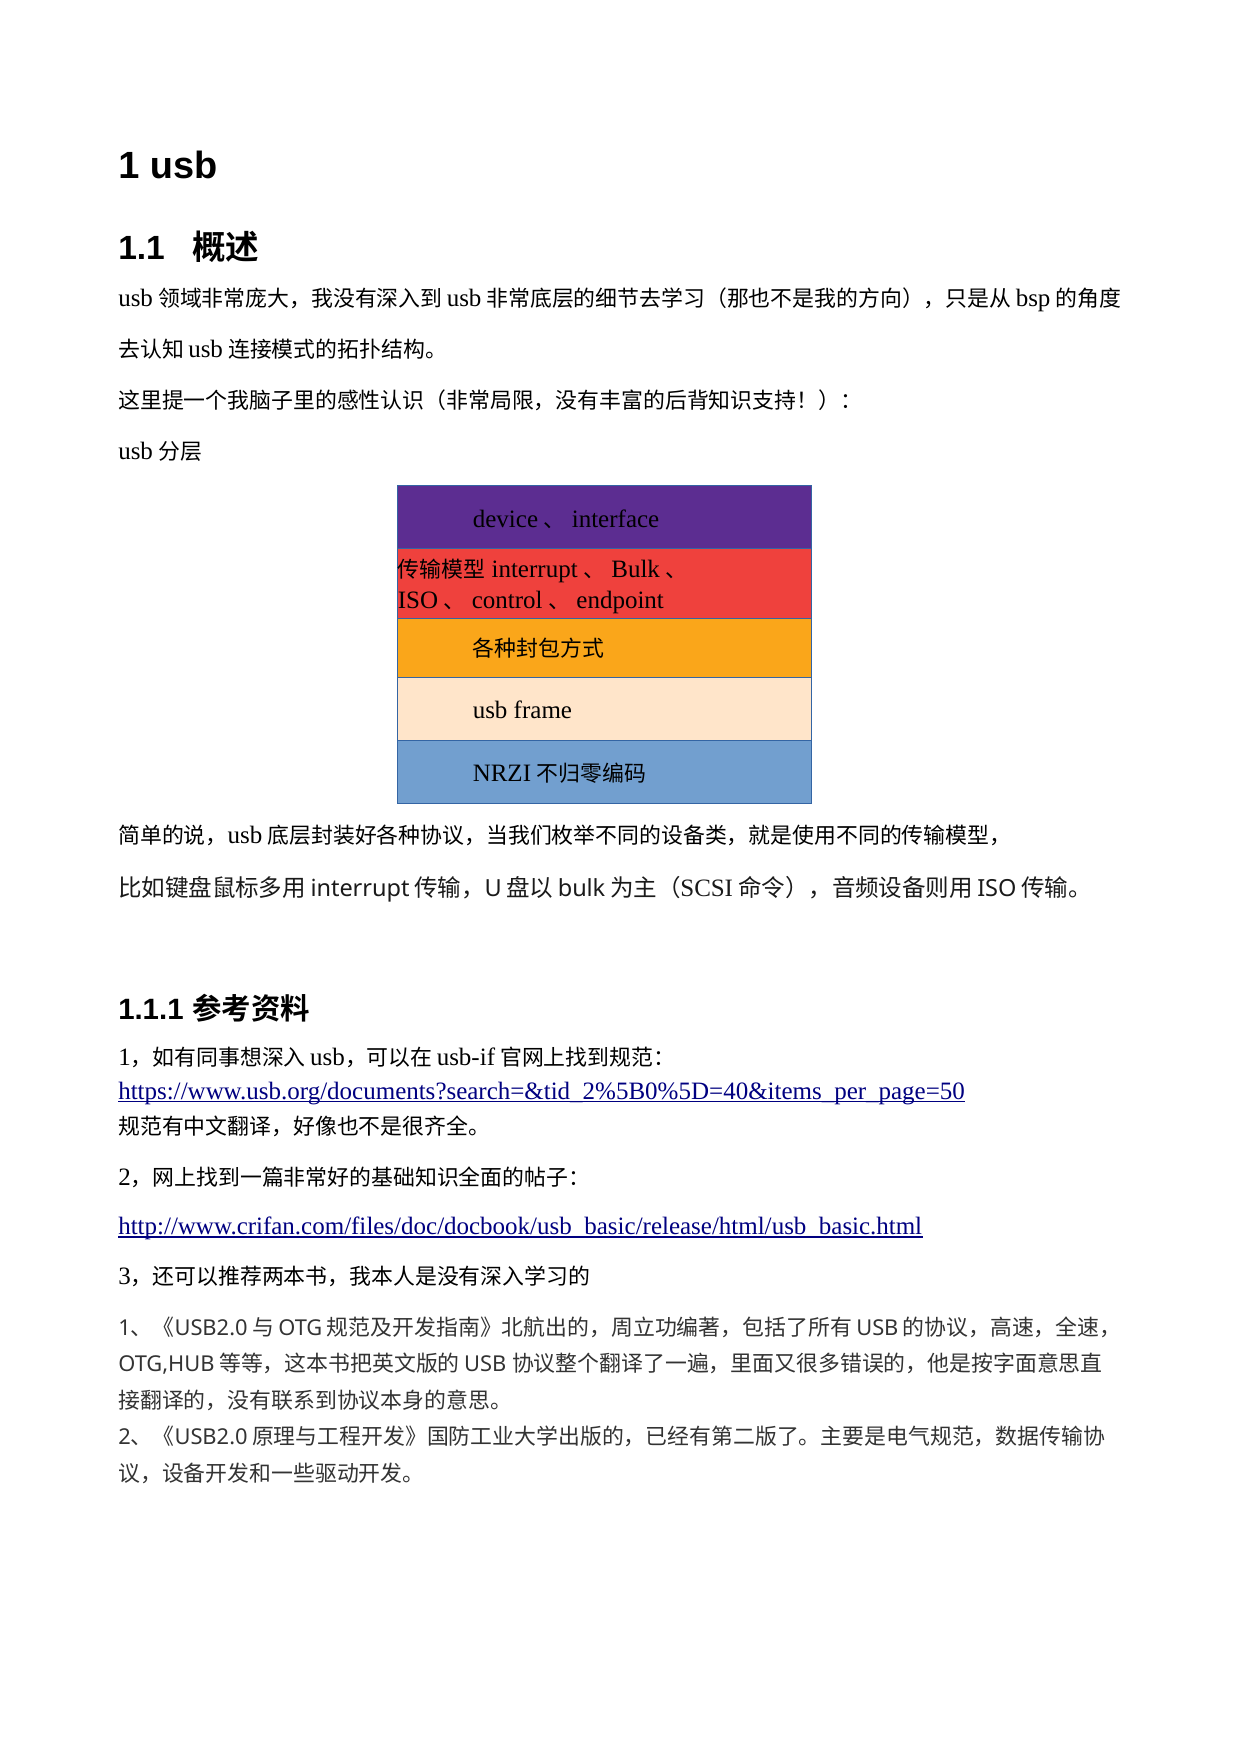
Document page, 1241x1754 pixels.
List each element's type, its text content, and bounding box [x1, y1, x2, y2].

text usb分层 [118, 434, 1122, 466]
text 去认知usb连接模式的拓扑结构。 [118, 332, 1122, 364]
subtitle 1.1 概述 [118, 220, 1122, 269]
text 1、《USB2.0与OTG规范及开发指南》北航出的，周立功编著，包括了所有USB的协议，高速，全速，OTG,HUB等等，这本书把英文版的USB 协议整个翻译了一遍，里面又很多错误的，他是按字面意思直接翻译的，没有联系到协议本身的意思。 2、《USB2.0原理与工程开发》国防工业大学出版的，已经有第二版了。主要是电气规范，数据传输协议，设备开发和一些驱动开发。 [118, 1310, 1122, 1487]
text usb领域非常庞大，我没有深入到usb非常底层的细节去学习（那也不是我的方向），只是从bsp的角度 [118, 281, 1122, 313]
text 2，网上找到一篇非常好的基础知识全面的帖子： [118, 1160, 1122, 1192]
text 这里提一个我脑子里的感性认识（非常局限，没有丰富的后背知识支持！）： [118, 383, 1122, 415]
text http://www.crifan.com/files/doc/docbook/usb_basic/release/html/usb_basic.html [118, 1211, 1122, 1240]
text 比如键盘鼠标多用interrupt传输，U盘以bulk为主（SCSI命令），音频设备则用ISO传输。 [118, 869, 1122, 903]
text 3，还可以推荐两本书，我本人是没有深入学习的 [118, 1259, 1122, 1291]
subtitle 1 usb [118, 143, 1122, 187]
text 1，如有同事想深入usb，可以在usb-if官网上找到规范： https://www.usb.org/documents?search=&tid_2%5B0%5D=40&items_per_page=50 规范有中文翻译，好像也不是很齐全。 [118, 1040, 1122, 1141]
subtitle 1.1.1 参考资料 [118, 985, 1122, 1027]
text 简单的说，usb底层封装好各种协议，当我们枚举不同的设备类，就是使用不同的传输模型， [118, 818, 1122, 850]
